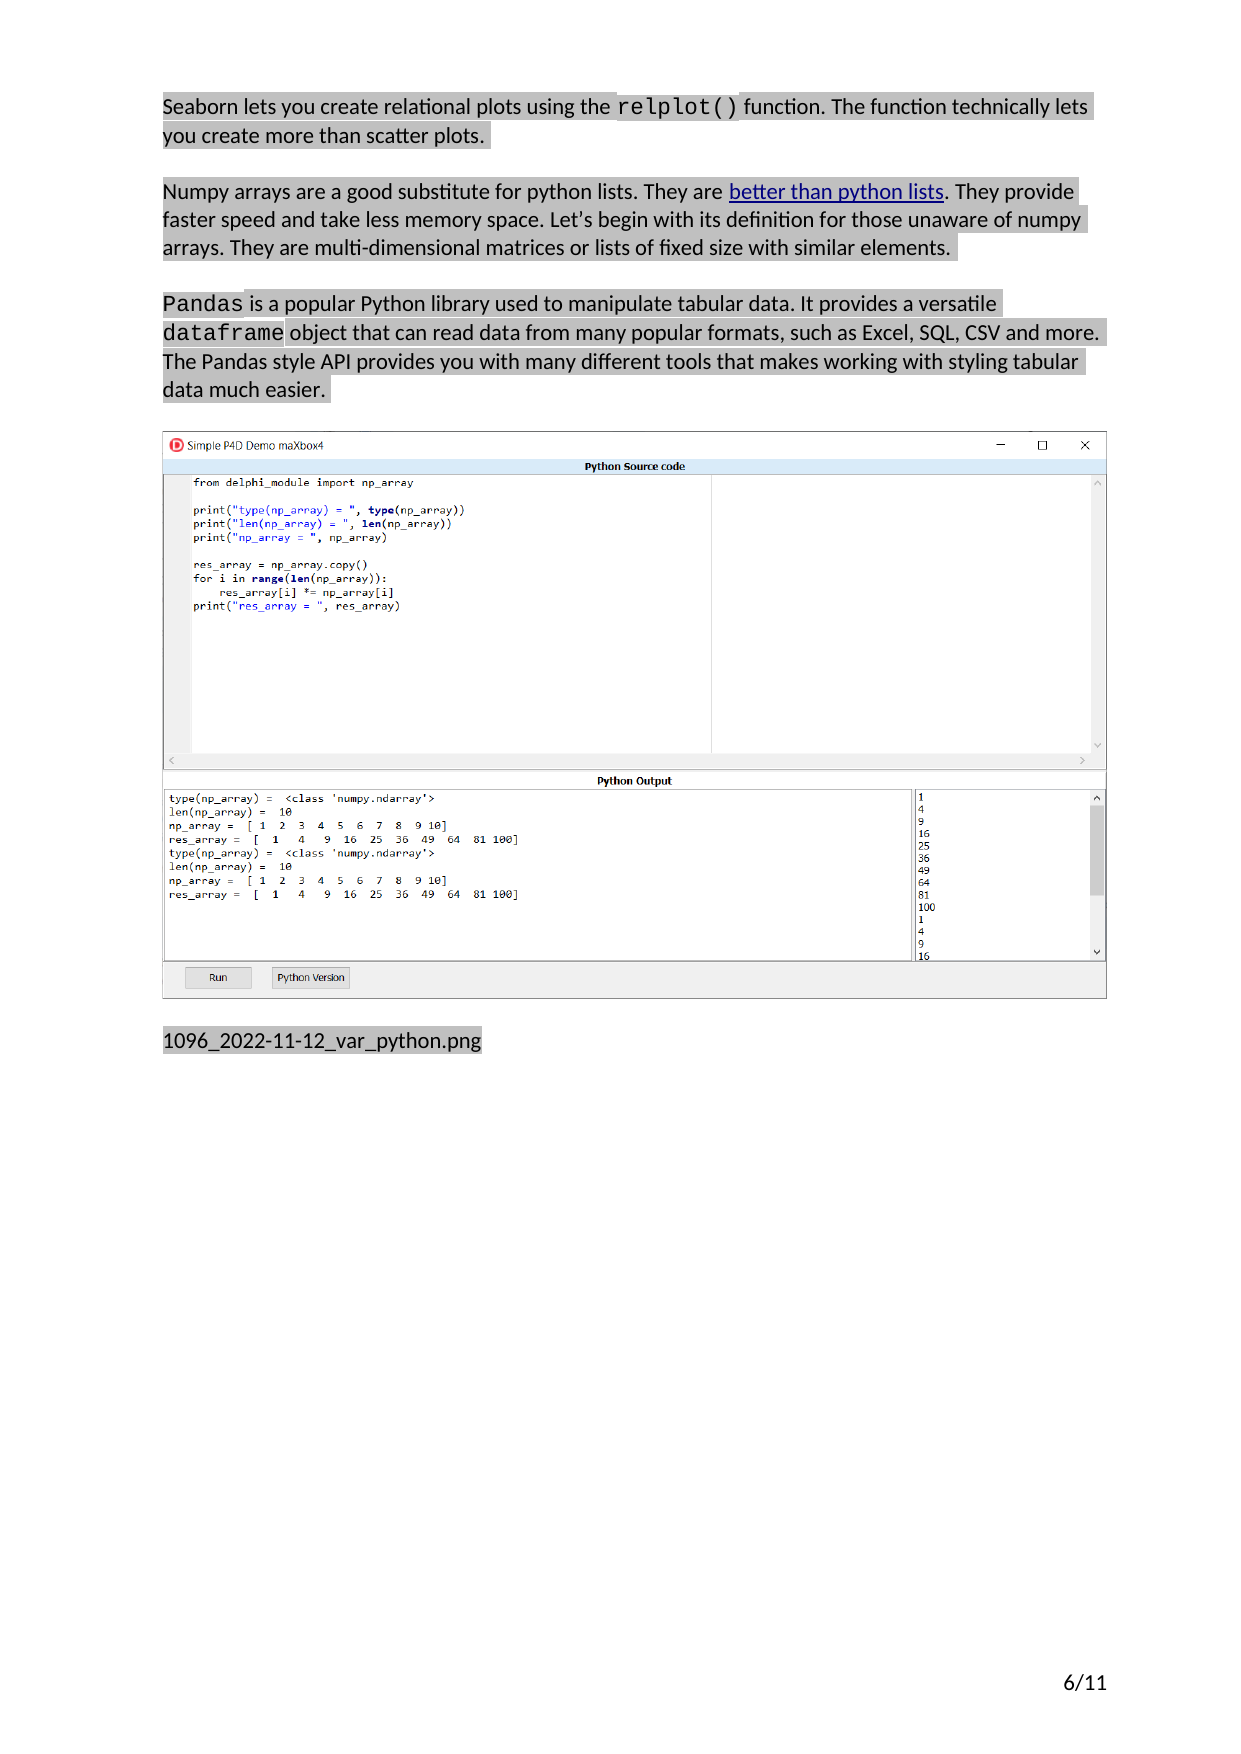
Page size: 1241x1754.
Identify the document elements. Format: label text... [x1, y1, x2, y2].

text Seaborn lets you create relational plots using the relplot() function. The function technically lets you create more than scatter plots. [162, 92, 1107, 149]
text The Pandas style API provides you with many different tools that makes working with styling tabular data much easier. [162, 347, 1107, 403]
text Pandas is a popular Python library used to manipulate tabular data. It provides a versatile dataframe object that can read data from many popular formats, such as Excel, SQL, CSV and more. [162, 289, 1107, 347]
text 1096_2022-11-12_var_python.png [162, 1026, 1107, 1054]
text Numpy arrays are a good substitute for python lists. They are better than python lists. They provide faster speed and take less memory space. Let’s begin with its definition for those unaware of numpy arrays. They are multi-dimensional matrices or lists of fixed size with similar elements. [162, 177, 1107, 261]
picture [162, 431, 1107, 999]
